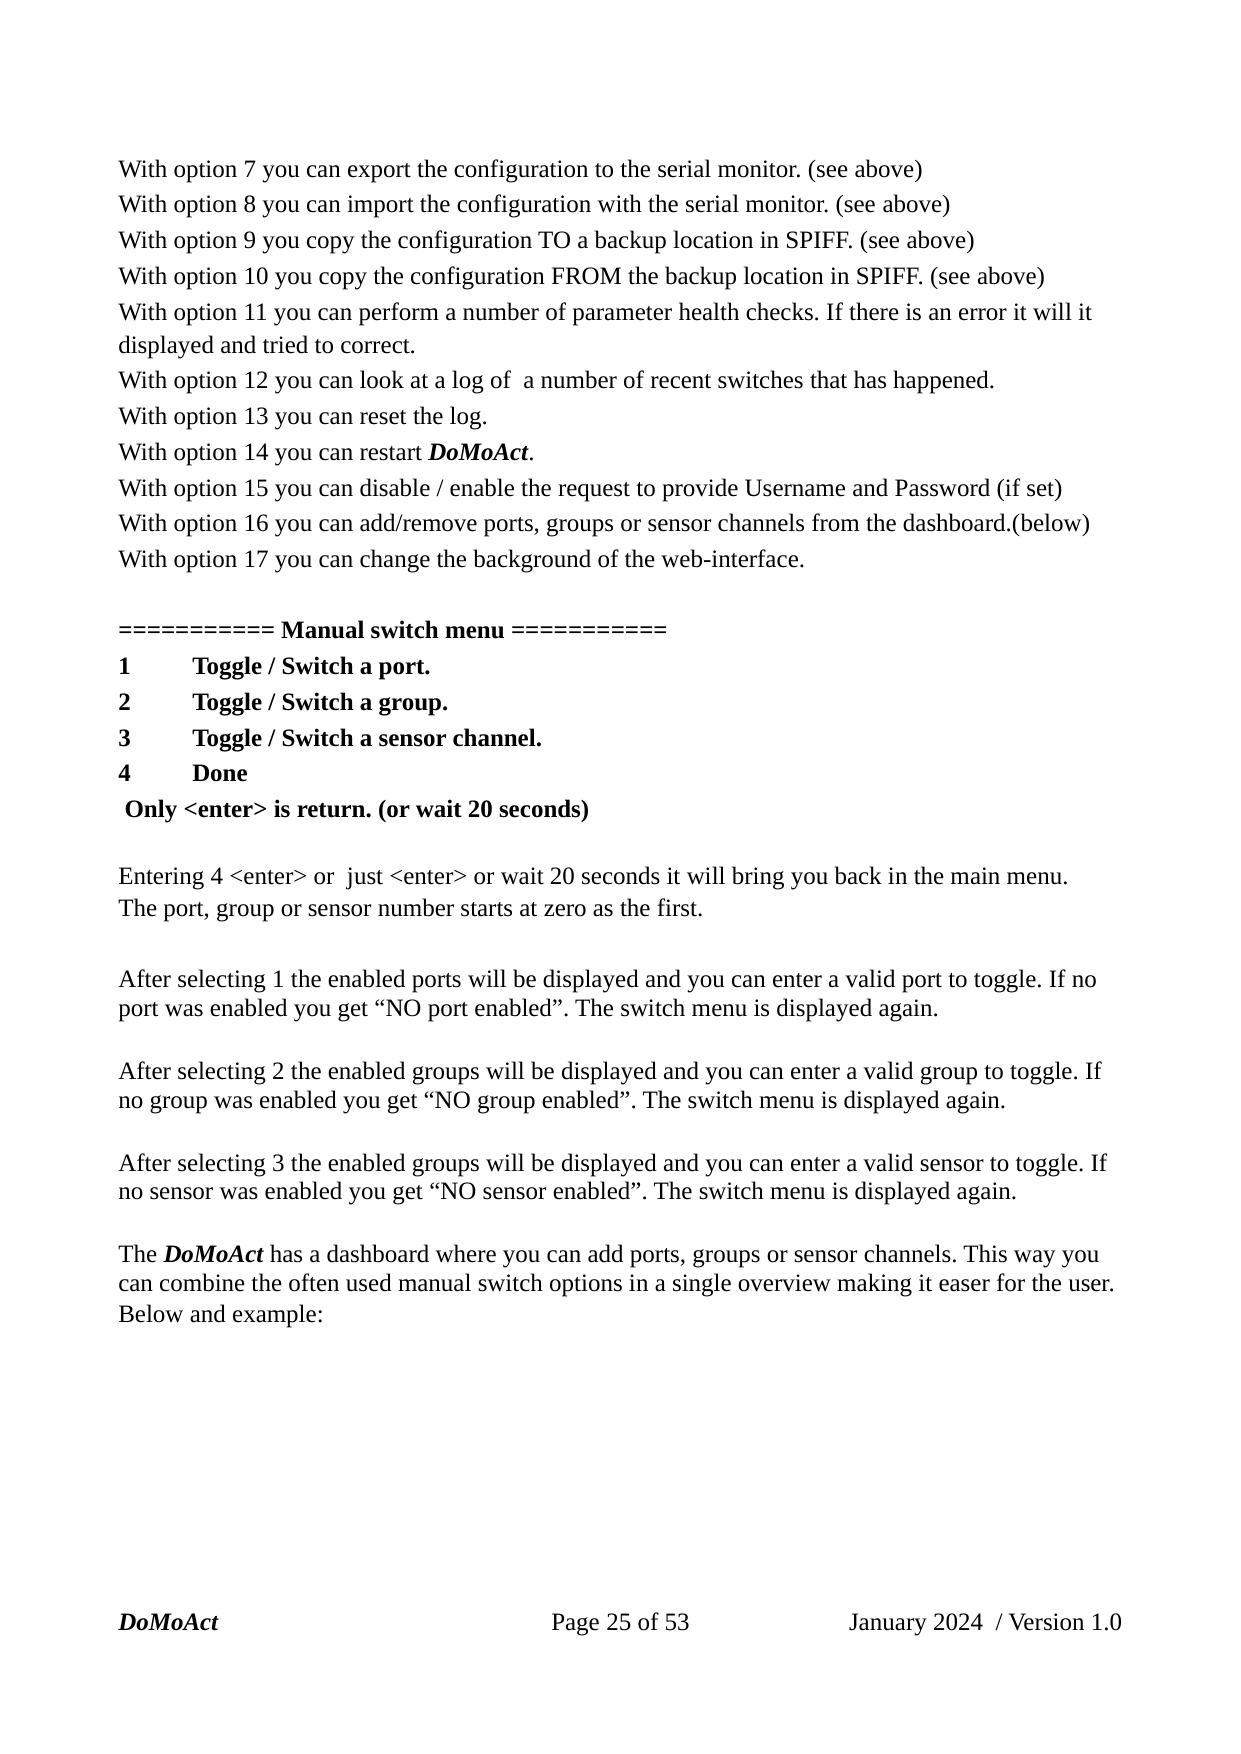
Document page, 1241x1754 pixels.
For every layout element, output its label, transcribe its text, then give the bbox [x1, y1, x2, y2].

text With option 17 you can change the background of the web-interface. [118, 544, 1122, 573]
text With option 14 you can restart DoMoAct. [118, 437, 1122, 466]
text =========== Manual switch menu =========== [118, 616, 1122, 644]
text Only <enter> is return. (or wait 20 seconds) [118, 794, 1122, 823]
text With option 8 you can import the configuration with the serial monitor. (see above) [118, 189, 1122, 218]
text With option 9 you copy the configuration TO a backup location in SPIFF. (see above) [118, 225, 1122, 254]
text Entering 4 <enter> or just <enter> or wait 20 seconds it will bring you back in the main menu. [118, 861, 1122, 890]
text After selecting 1 the enabled ports will be displayed and you can enter a valid port to toggle. If no port was enabled you get “NO port enabled”. The switch menu is displayed again. [118, 964, 1122, 1022]
text With option 11 you can perform a number of parameter health checks. If there is an error it will it displayed and tried to correct. [118, 297, 1122, 358]
text After selecting 3 the enabled groups will be displayed and you can enter a valid sensor to toggle. If no sensor was enabled you get “NO sensor enabled”. The switch menu is displayed again. [118, 1148, 1122, 1205]
text After selecting 2 the enabled groups will be displayed and you can enter a valid group to toggle. If no group was enabled you get “NO group enabled”. The switch menu is displayed again. [118, 1056, 1122, 1113]
text 3 Toggle / Switch a sensor channel. [118, 723, 1122, 752]
text 4 Done [118, 758, 1122, 787]
text With option 7 you can export the configuration to the serial monitor. (see above) [118, 154, 1122, 183]
text The port, group or sensor number starts at zero as the first. [118, 893, 1122, 922]
text The DoMoAct has a dashboard where you can add ports, groups or sensor channels. This way you can combine the often used manual switch options in a single overview making it easer for the user. [118, 1239, 1122, 1297]
text With option 12 you can look at a log of a number of recent switches that has happened. [118, 366, 1122, 394]
text 2 Toggle / Switch a group. [118, 687, 1122, 716]
text With option 13 you can reset the log. [118, 401, 1122, 430]
text 1 Toggle / Switch a port. [118, 651, 1122, 680]
text With option 15 you can disable / enable the request to provide Username and Password (if set) [118, 473, 1122, 501]
text With option 16 you can add/remove ports, groups or sensor channels from the dashboard.(below) [118, 508, 1122, 537]
text Below and example: [118, 1299, 1122, 1328]
text With option 10 you copy the configuration FROM the backup location in SPIFF. (see above) [118, 261, 1122, 290]
